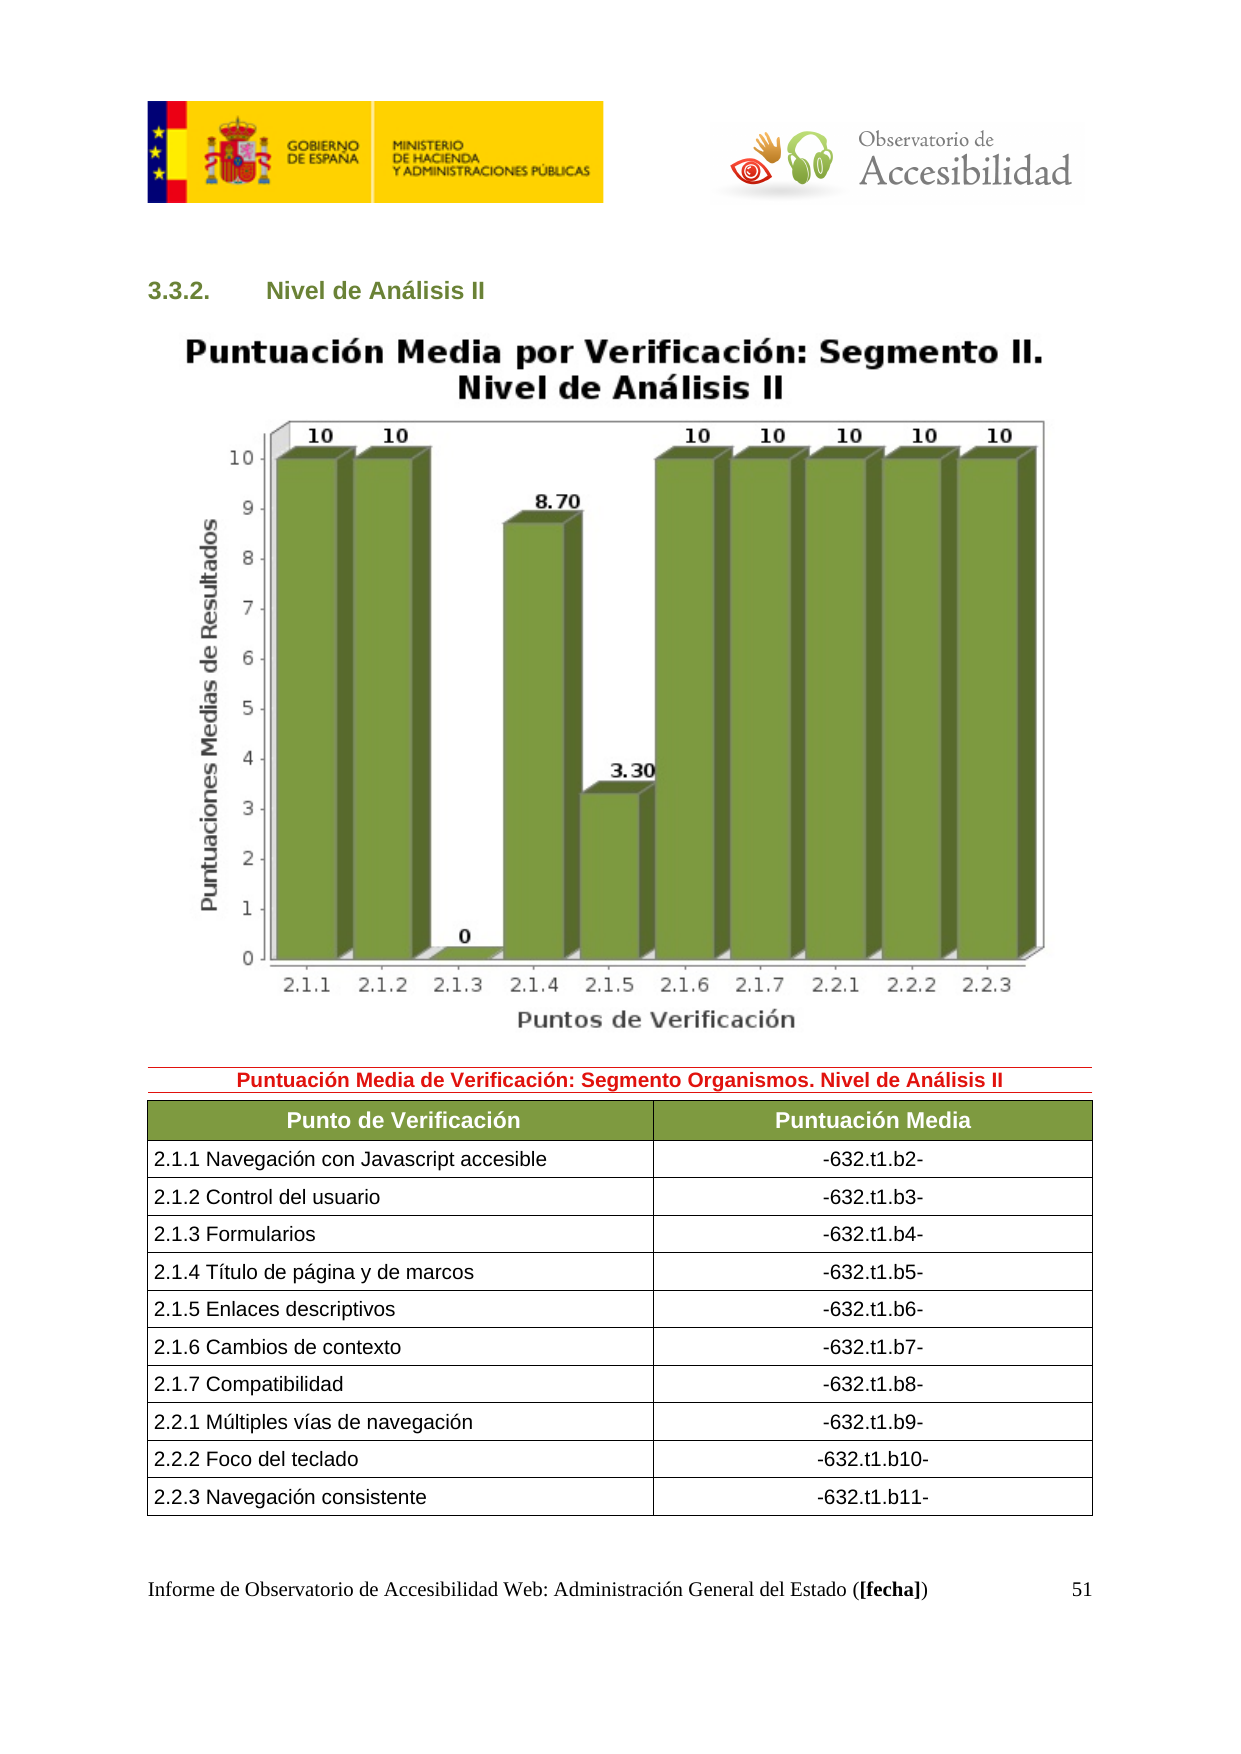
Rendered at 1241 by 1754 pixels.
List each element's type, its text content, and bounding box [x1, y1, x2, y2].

table_cell 2.1.6 Cambios de contexto [148, 1328, 653, 1365]
table_cell -632.t1.b2- [654, 1141, 1092, 1177]
table_cell 2.1.1 Navegación con Javascript accesible [148, 1141, 653, 1177]
table_cell -632.t1.b10- [654, 1441, 1092, 1477]
table_cell -632.t1.b4- [654, 1216, 1092, 1252]
table_cell -632.t1.b8- [654, 1366, 1092, 1402]
table_cell 2.2.2 Foco del teclado [148, 1441, 653, 1477]
table_cell -632.t1.b11- [654, 1478, 1092, 1515]
table_cell 2.2.3 Navegación consistente [148, 1478, 653, 1515]
table_cell 2.1.5 Enlaces descriptivos [148, 1291, 653, 1327]
table_cell 2.1.7 Compatibilidad [148, 1366, 653, 1402]
table_cell -632.t1.b6- [654, 1291, 1092, 1327]
table_cell -632.t1.b9- [654, 1403, 1092, 1440]
picture [178, 332, 1062, 1042]
table_header Puntuación Media [654, 1101, 1092, 1140]
table_cell -632.t1.b3- [654, 1178, 1092, 1215]
text Puntuación Media de Verificación: Segmento Organismos. Nivel de Análisis II [148, 1068, 1092, 1092]
table_cell 2.2.1 Múltiples vías de navegación [148, 1403, 653, 1440]
table_cell 2.1.2 Control del usuario [148, 1178, 653, 1215]
table_cell -632.t1.b5- [654, 1253, 1092, 1290]
table_cell -632.t1.b7- [654, 1328, 1092, 1365]
table_header Punto de Verificación [148, 1101, 653, 1140]
picture [710, 122, 1086, 205]
table_cell 2.1.3 Formularios [148, 1216, 653, 1252]
table_cell 2.1.4 Título de página y de marcos [148, 1253, 653, 1290]
list Nivel de Análisis II [148, 276, 1092, 304]
picture [147, 101, 604, 203]
